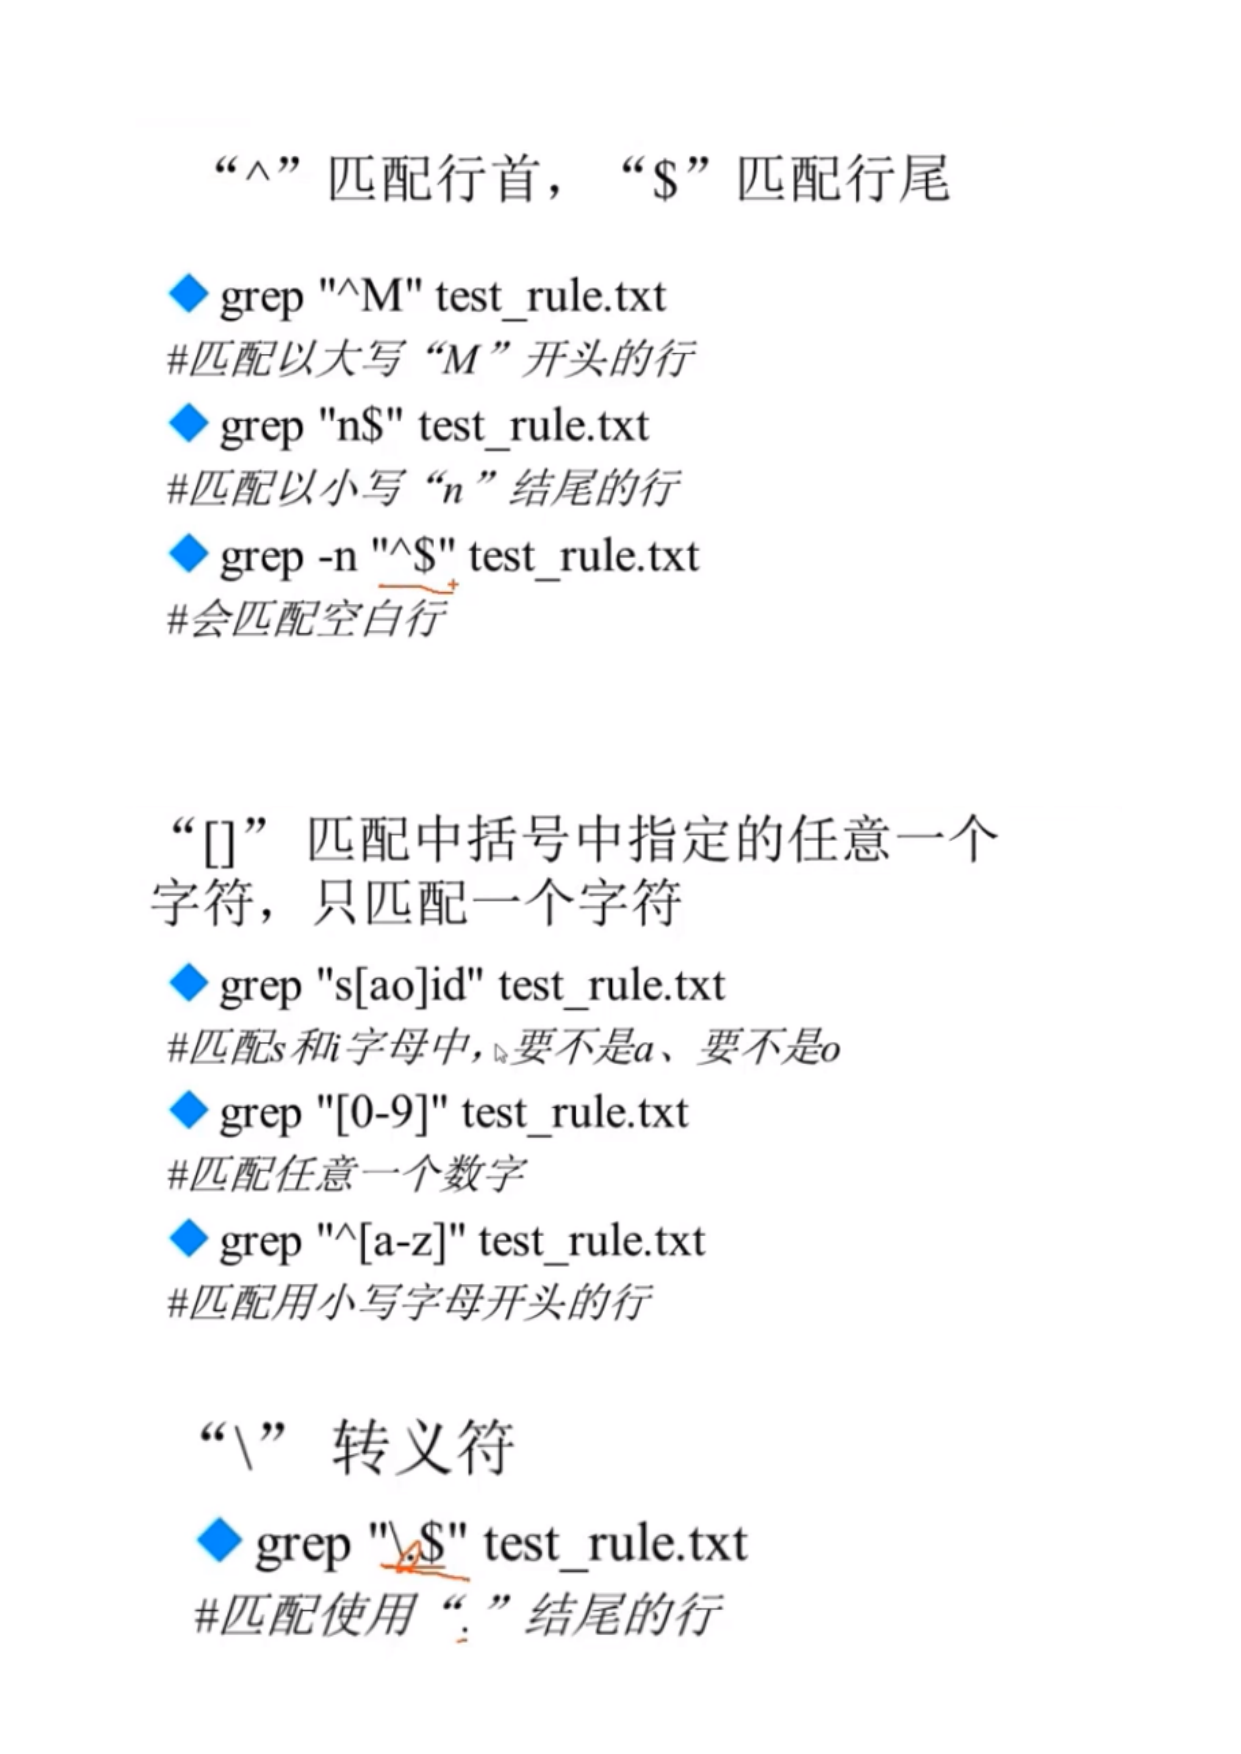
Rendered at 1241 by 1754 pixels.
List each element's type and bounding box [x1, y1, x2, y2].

picture [148, 1369, 945, 1754]
picture [118, 118, 1123, 711]
picture [118, 806, 1123, 1361]
